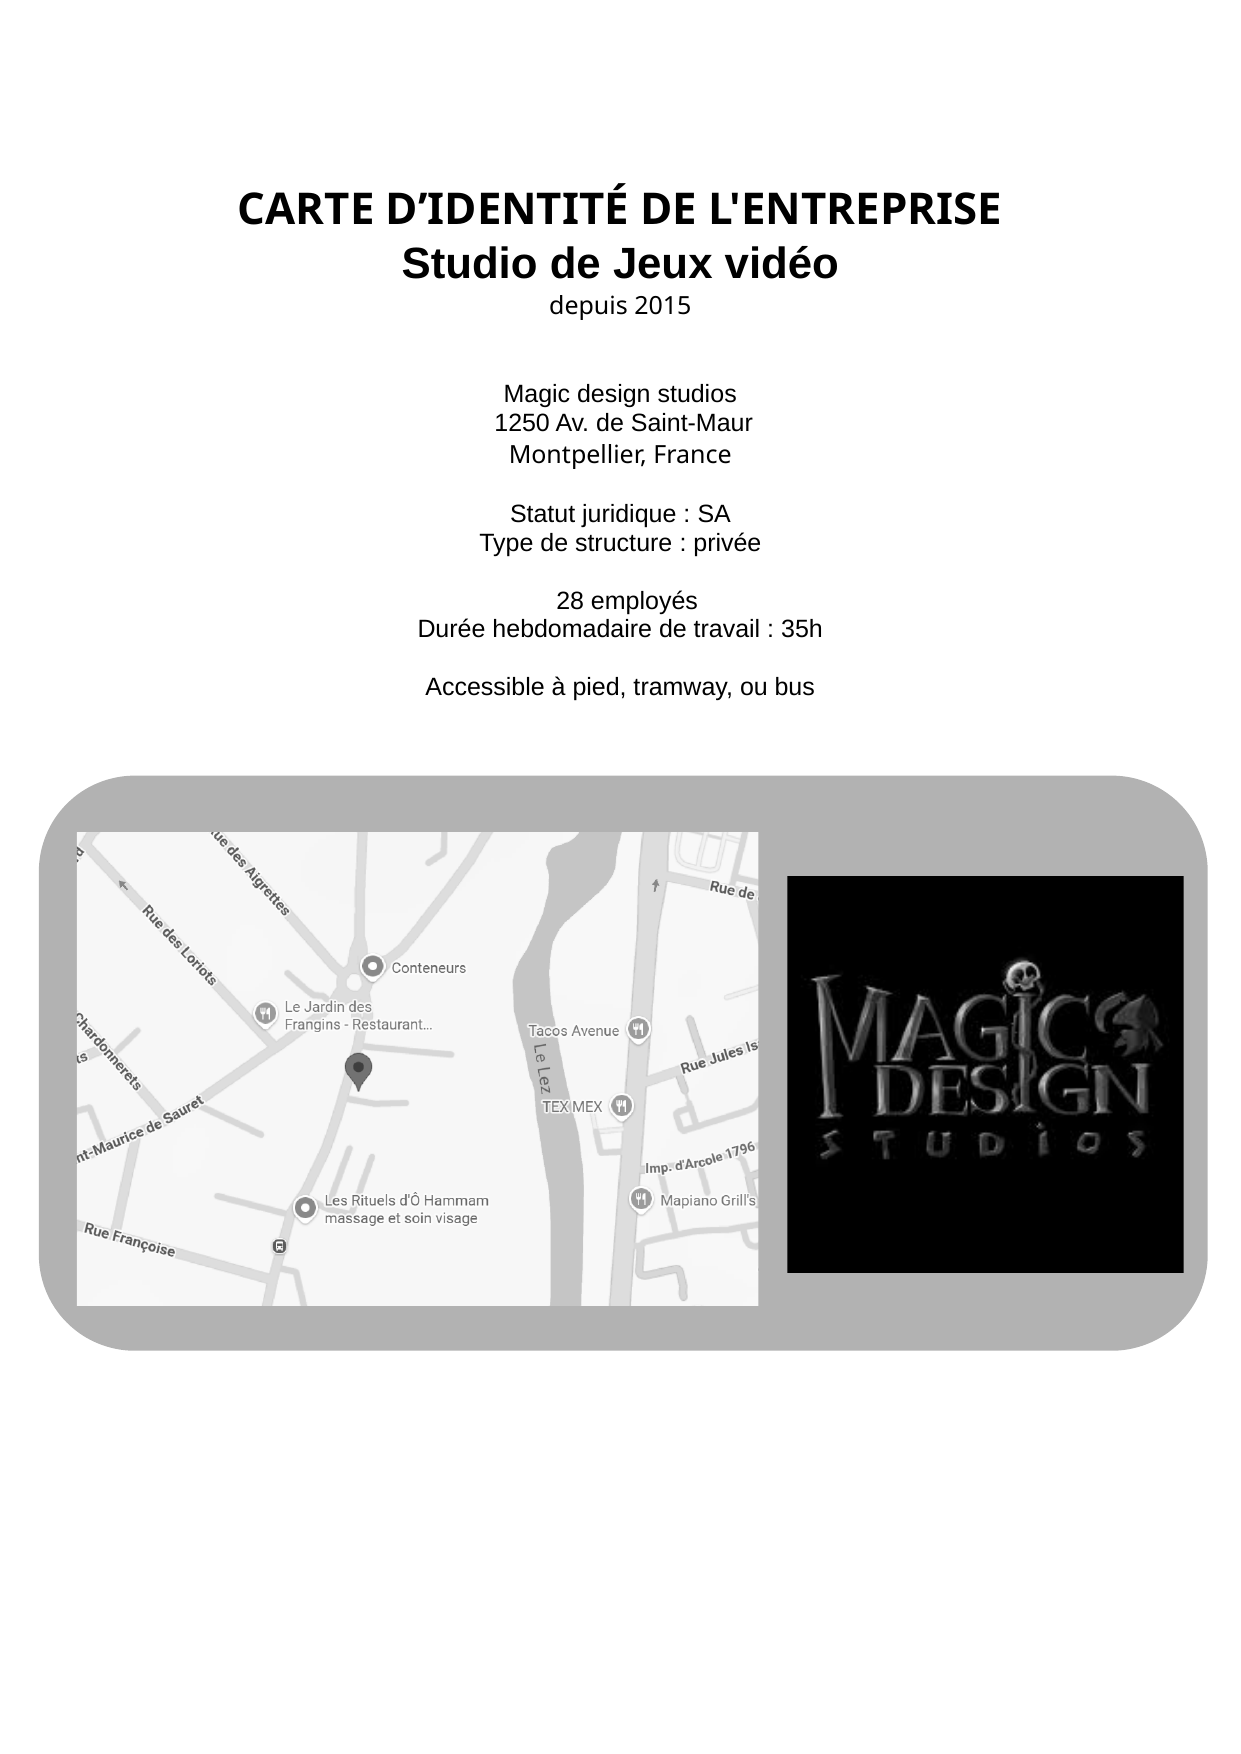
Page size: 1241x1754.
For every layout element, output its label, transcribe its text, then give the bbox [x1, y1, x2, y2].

text Accessible à pied, tramway, ou bus [118, 672, 1122, 701]
text Magic design studios [118, 379, 1122, 408]
text Type de structure : privée [118, 528, 1122, 557]
text Statut juridique : SA [118, 499, 1122, 528]
text depuis 2015 [118, 288, 1122, 322]
text CARTE D’IDENTITÉ DE L'ENTREPRISE [118, 178, 1122, 237]
text 1250 Av. de Saint-Maur [118, 408, 1122, 437]
text 28 employés [118, 586, 1122, 614]
text Montpellier, France [118, 437, 1122, 471]
text Studio de Jeux vidéo [118, 237, 1122, 288]
text Durée hebdomadaire de travail : 35h [118, 614, 1122, 643]
